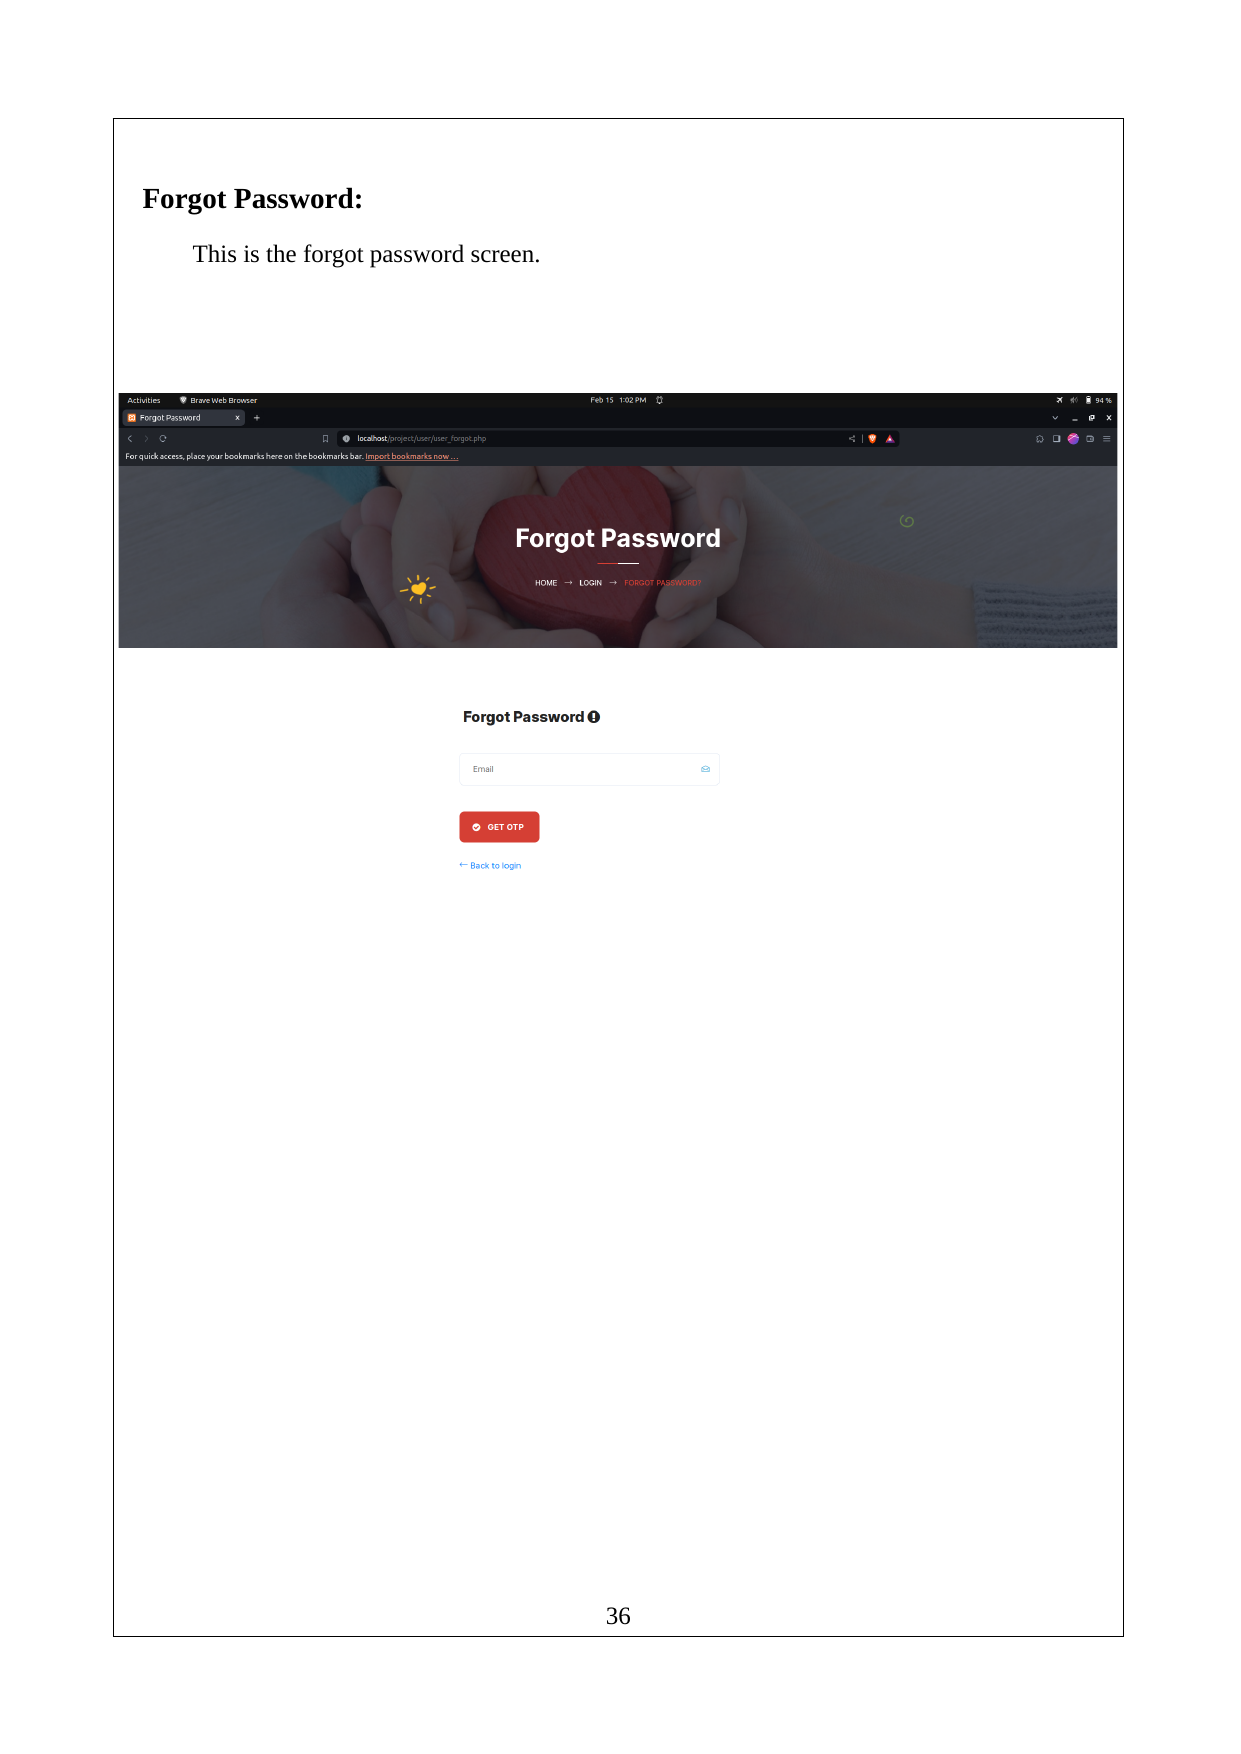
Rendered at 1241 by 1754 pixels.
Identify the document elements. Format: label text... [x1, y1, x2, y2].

text Forgot Password: [142, 181, 1094, 215]
text This is the forgot password screen. [142, 239, 1094, 267]
picture [118, 393, 1118, 956]
